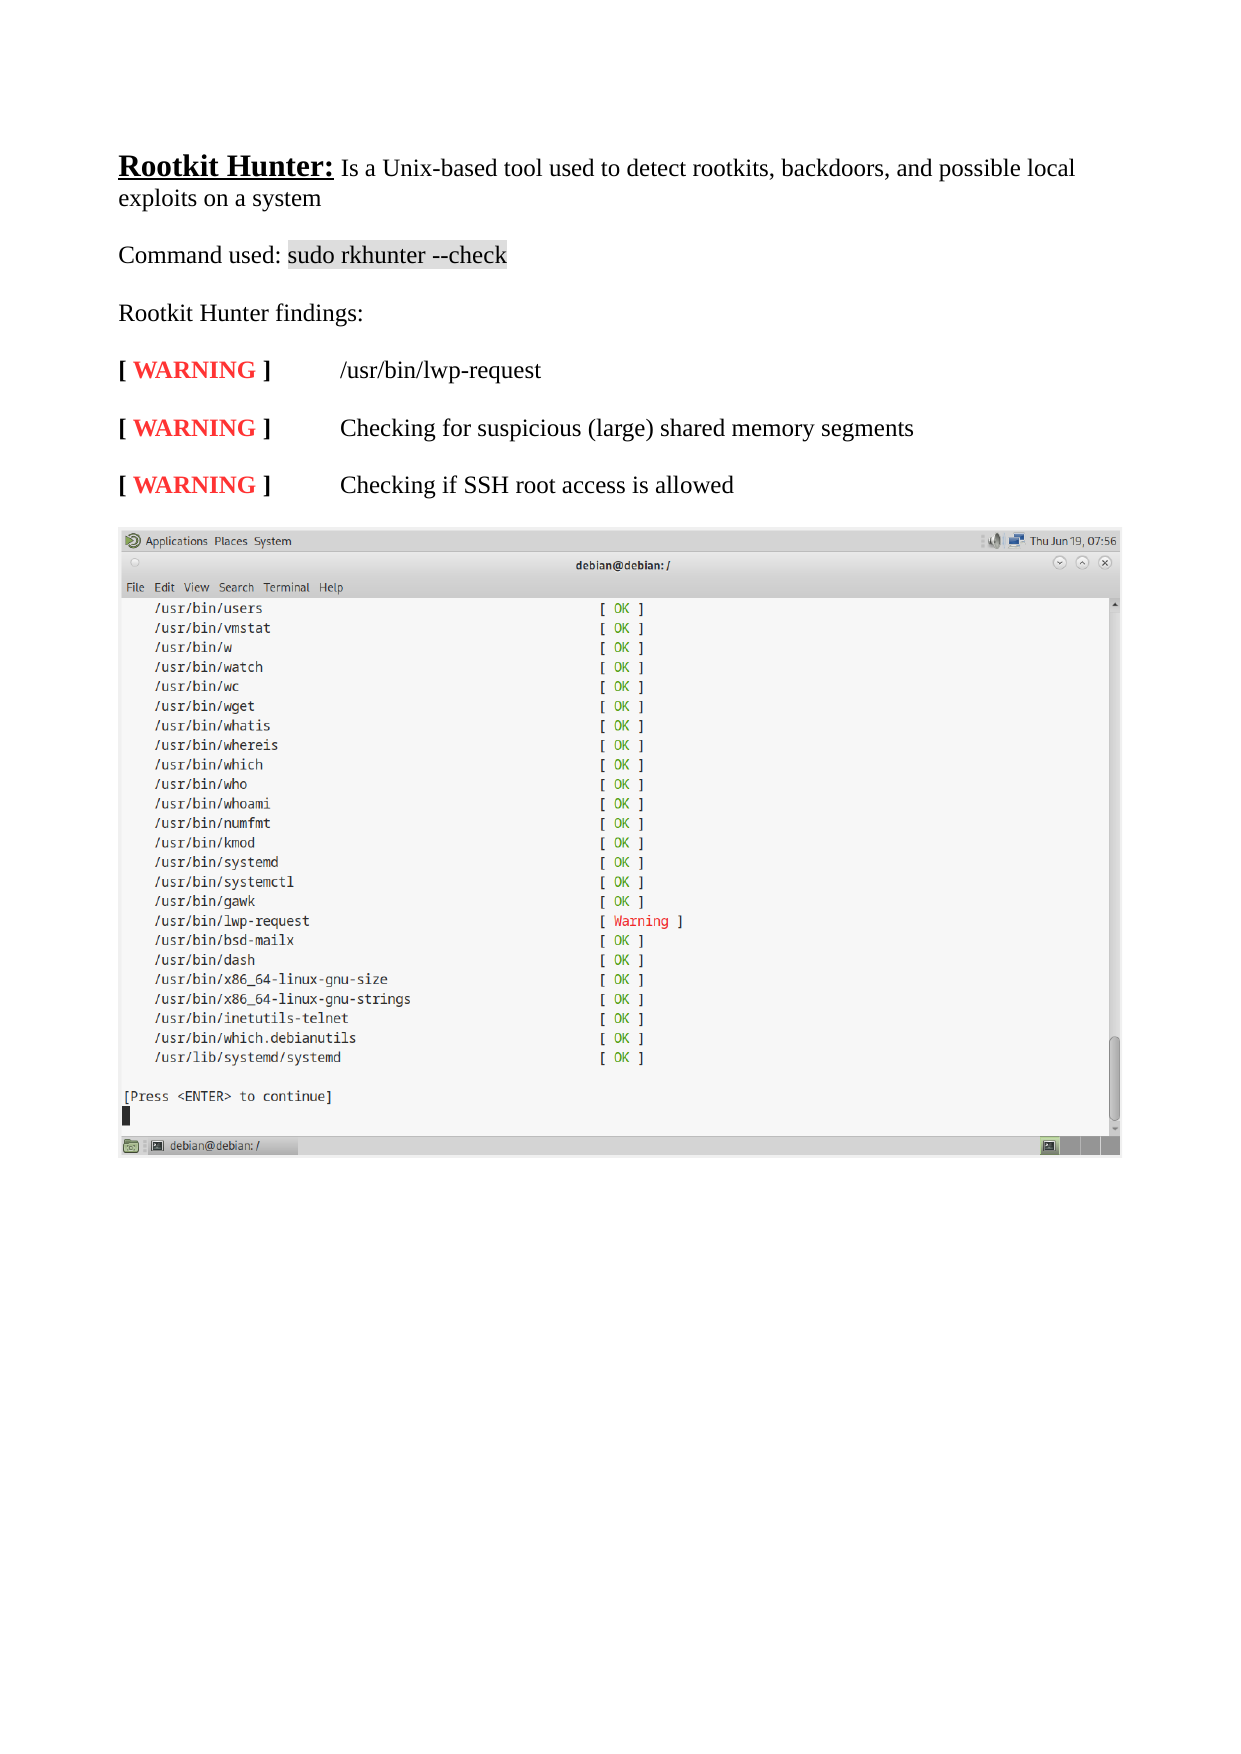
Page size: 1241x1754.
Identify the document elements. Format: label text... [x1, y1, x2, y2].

text Rootkit Hunter findings: [118, 298, 1122, 327]
picture [118, 527, 1123, 1158]
text Command used: sudo rkhunter --check [118, 240, 1122, 269]
text Rootkit Hunter: Is a Unix-based tool used to detect rootkits, backdoors, and possible local exploits on a system [118, 147, 1122, 212]
text [ WARNING ] Checking if SSH root access is allowed [118, 470, 1122, 499]
text [ WARNING ] Checking for suspicious (large) shared memory segments [118, 413, 1122, 442]
text [ WARNING ] /usr/bin/lwp-request [118, 355, 1122, 384]
